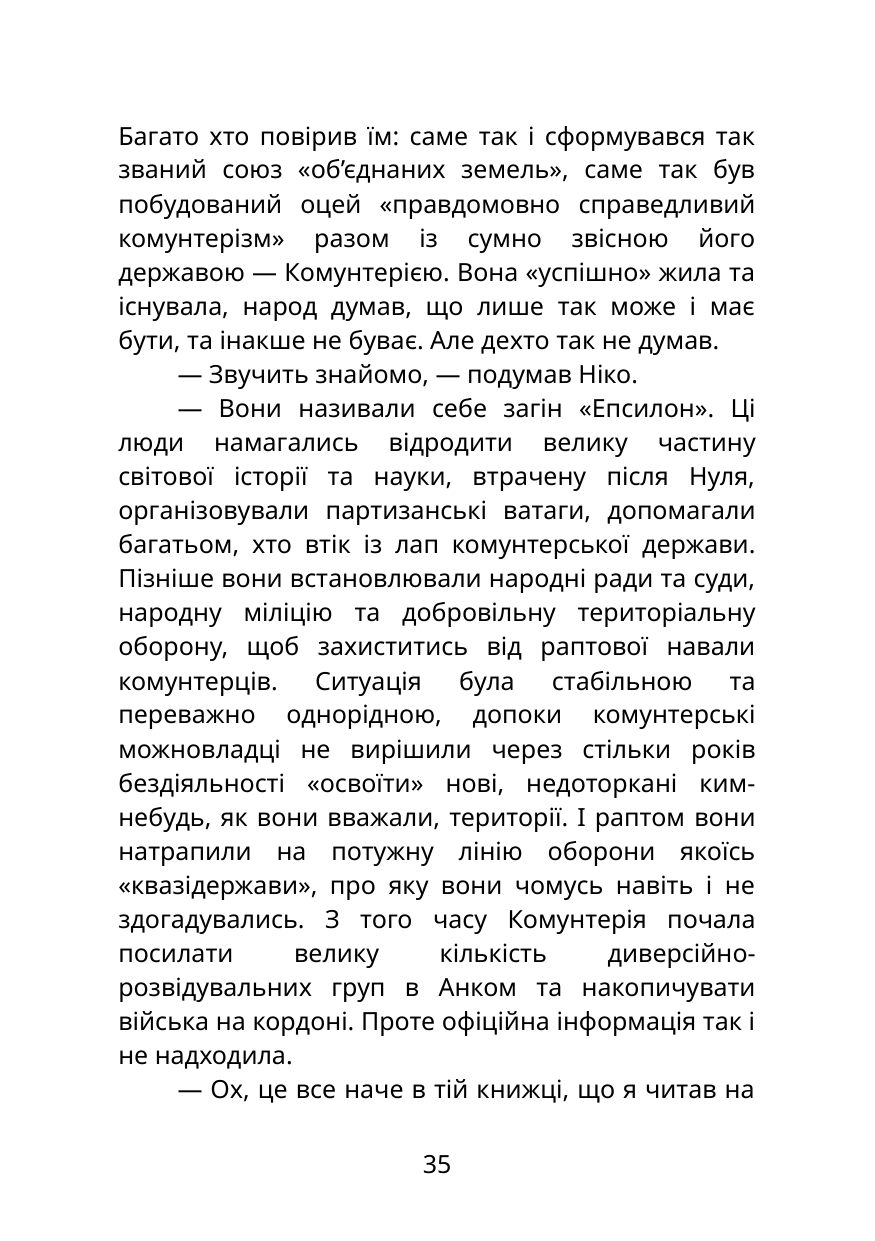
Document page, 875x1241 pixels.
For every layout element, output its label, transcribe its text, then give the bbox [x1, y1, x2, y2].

text — Ох, це все наче в тій книжці, що я читав на [118, 1072, 756, 1106]
text Багато хто повірив їм: саме так і сформувався так званий союз «об’єднаних земель», саме так був побудований оцей «правдомовно справедливий комунтерізм» разом із сумно звісною його державою — Комунтерією. Вона «успішно» жила та існувала, народ думав, що лише так може і має бути, та інакше не буває. Але дехто так не думав. [118, 118, 756, 357]
text — Вони називали себе загін «Епсилон». Ці люди намагались відродити велику частину світової історії та науки, втрачену після Нуля, організовували партизанські ватаги, допомагали багатьом, хто втік із лап комунтерської держави. Пізніше вони встановлювали народні ради та суди, народну міліцію та добровільну територіальну оборону, щоб захиститись від раптової навали комунтерців. Ситуація була стабільною та переважно однорідною, допоки комунтерські можновладці не вирішили через стільки років бездіяльності «освоїти» нові, недоторкані ким-небудь, як вони вважали, території. І раптом вони натрапили на потужну лінію оборони якоїсь «квазідержави», про яку вони чомусь навіть і не здогадувались. З того часу Комунтерія почала посилати велику кількість диверсійно-розвідувальних груп в Анком та накопичувати війська на кордоні. Проте офіційна інформація так і не надходила. [118, 391, 756, 1072]
text — Звучить знайомо, — подумав Ніко. [118, 357, 756, 391]
